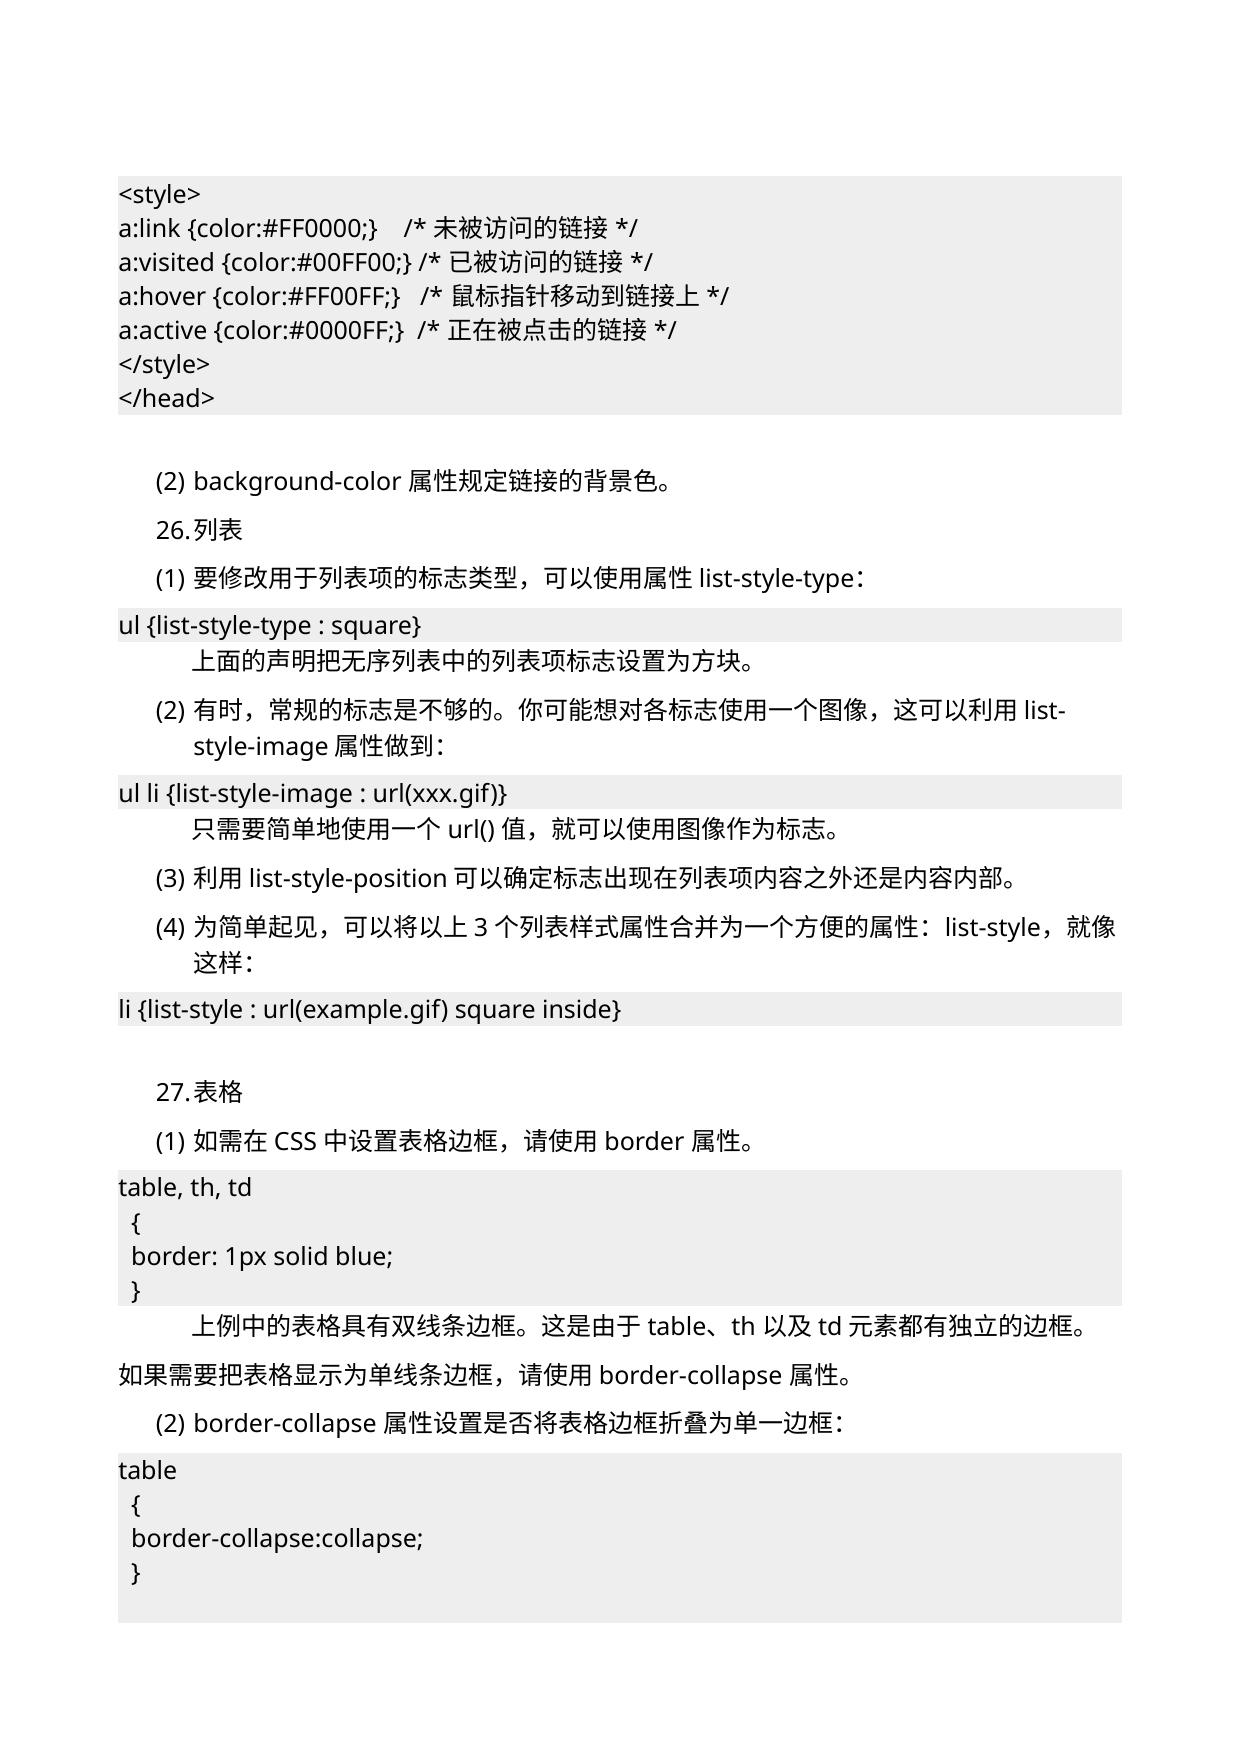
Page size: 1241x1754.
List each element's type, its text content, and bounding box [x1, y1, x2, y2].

list 表格 [156, 1073, 1122, 1109]
table_header table, th, td { border: 1px solid blue; } [118, 1170, 1122, 1306]
list 利用 list-style-position可以确定标志出现在列表项内容之外还是内容内部。 [156, 858, 1122, 894]
list 如需在 CSS 中设置表格边框，请使用 border 属性。 [156, 1121, 1122, 1158]
table_header table { border-collapse:collapse; } [118, 1453, 1122, 1623]
table_header li {list-style : url(example.gif) square inside} [118, 992, 1122, 1026]
table_header <style> a:link {color:#FF0000;} /* 未被访问的链接 */ a:visited {color:#00FF00;} /* 已被访问的链接 */ a:hover {color:#FF00FF;} /* 鼠标指针移动到链接上 */ a:active {color:#0000FF;} /* 正在被点击的链接 */ </style> </head> [118, 176, 1122, 415]
text 如果需要把表格显示为单线条边框，请使用 border-collapse 属性。 [118, 1355, 1122, 1391]
list 要修改用于列表项的标志类型，可以使用属性 list-style-type： [156, 559, 1122, 595]
text 上面的声明把无序列表中的列表项标志设置为方块。 [118, 642, 1122, 678]
list background-color 属性规定链接的背景色。 [156, 461, 1122, 498]
table_header ul {list-style-type : square} [118, 608, 1122, 642]
list 列表 [156, 510, 1122, 546]
table_header ul li {list-style-image : url(xxx.gif)} [118, 775, 1122, 809]
list border-collapse 属性设置是否将表格边框折叠为单一边框： [156, 1404, 1122, 1440]
text 上例中的表格具有双线条边框。这是由于 table、th 以及 td 元素都有独立的边框。 [118, 1306, 1122, 1343]
text 只需要简单地使用一个 url() 值，就可以使用图像作为标志。 [118, 809, 1122, 846]
list 为简单起见，可以将以上 3 个列表样式属性合并为一个方便的属性：list-style，就像这样： [156, 907, 1122, 979]
list 有时，常规的标志是不够的。你可能想对各标志使用一个图像，这可以利用 list-style-image属性做到： [156, 690, 1122, 763]
